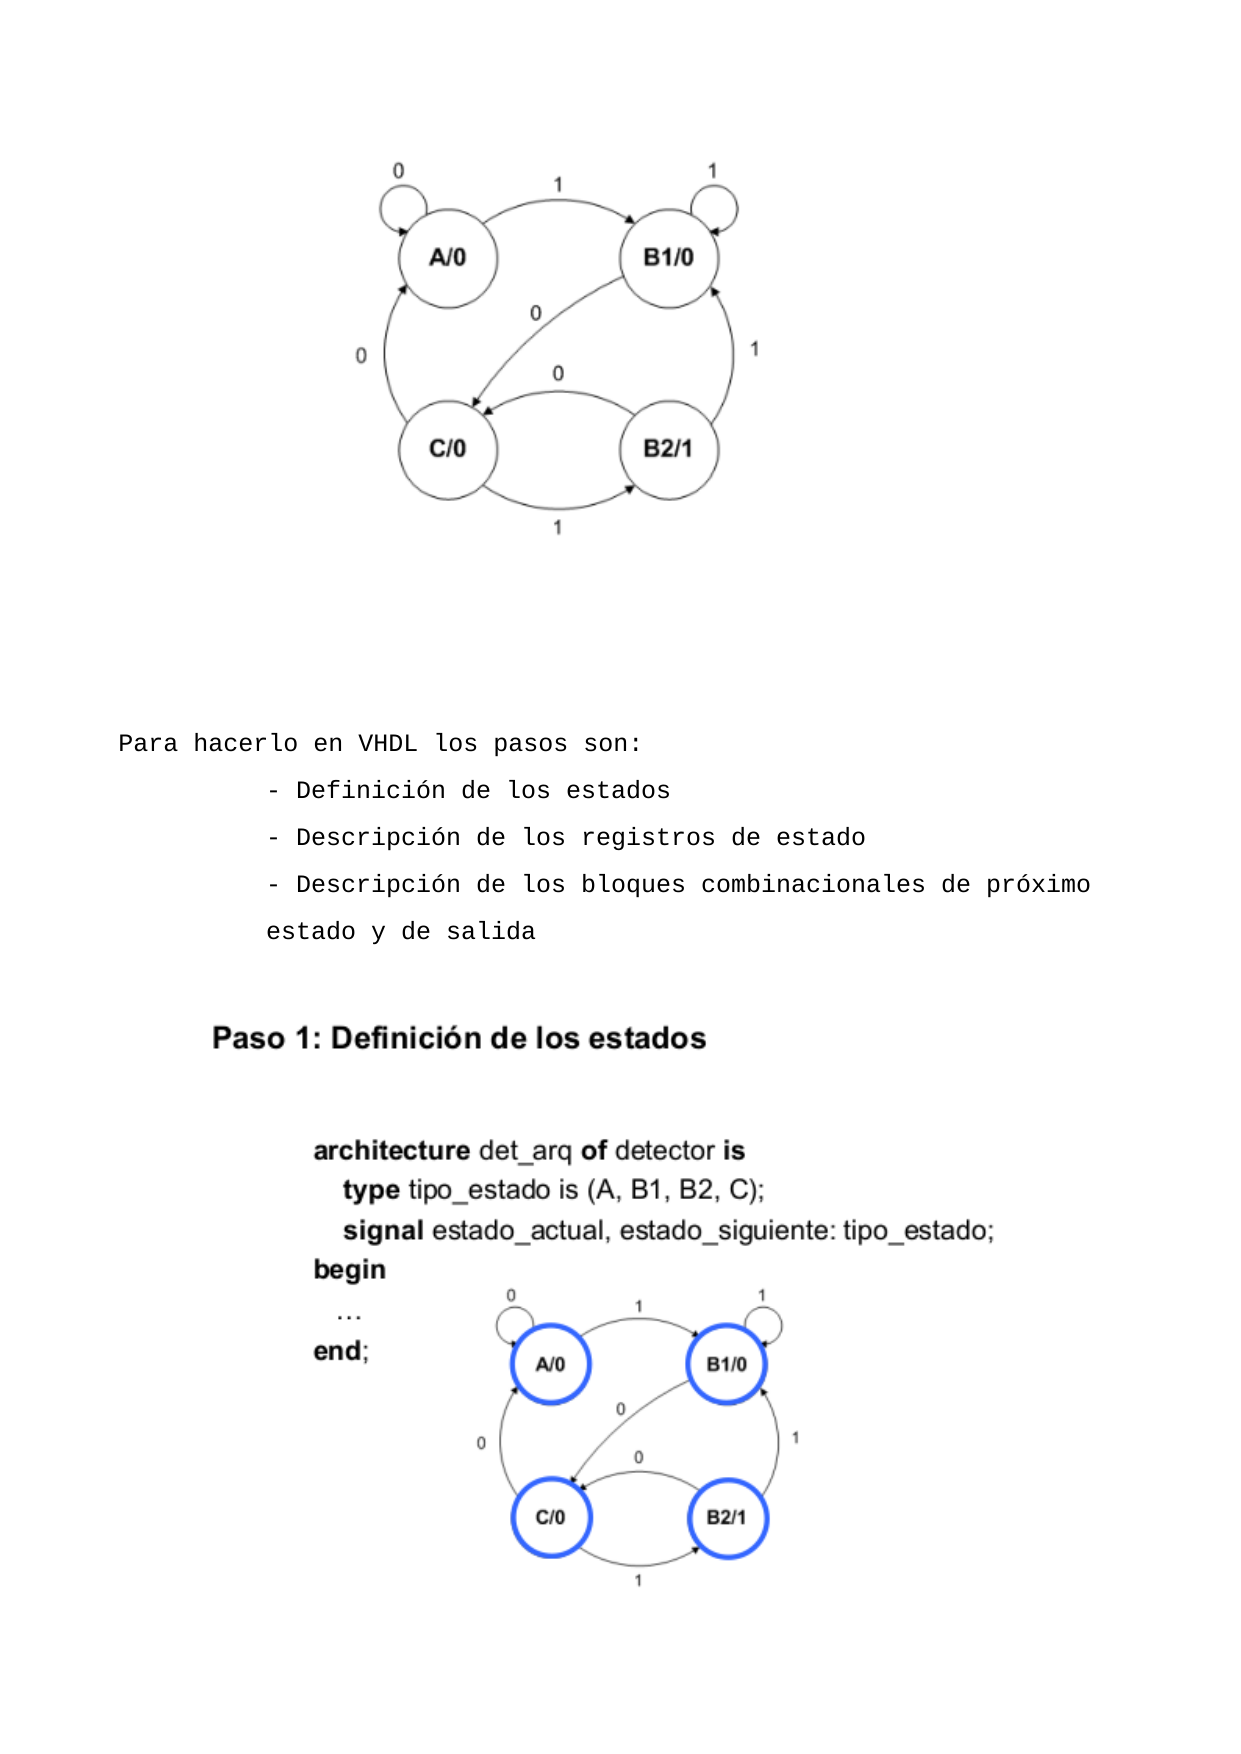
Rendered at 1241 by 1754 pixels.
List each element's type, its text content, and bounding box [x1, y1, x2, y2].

text estado y de salida [266, 918, 1122, 947]
text Para hacerlo en VHDL los pasos son: [118, 730, 1122, 758]
picture [198, 1019, 1042, 1595]
text - Descripción de los registros de estado [266, 824, 1122, 853]
text - Descripción de los bloques combinacionales de próximo [266, 871, 1122, 900]
text - Definición de los estados [266, 777, 1122, 806]
picture [265, 149, 880, 551]
